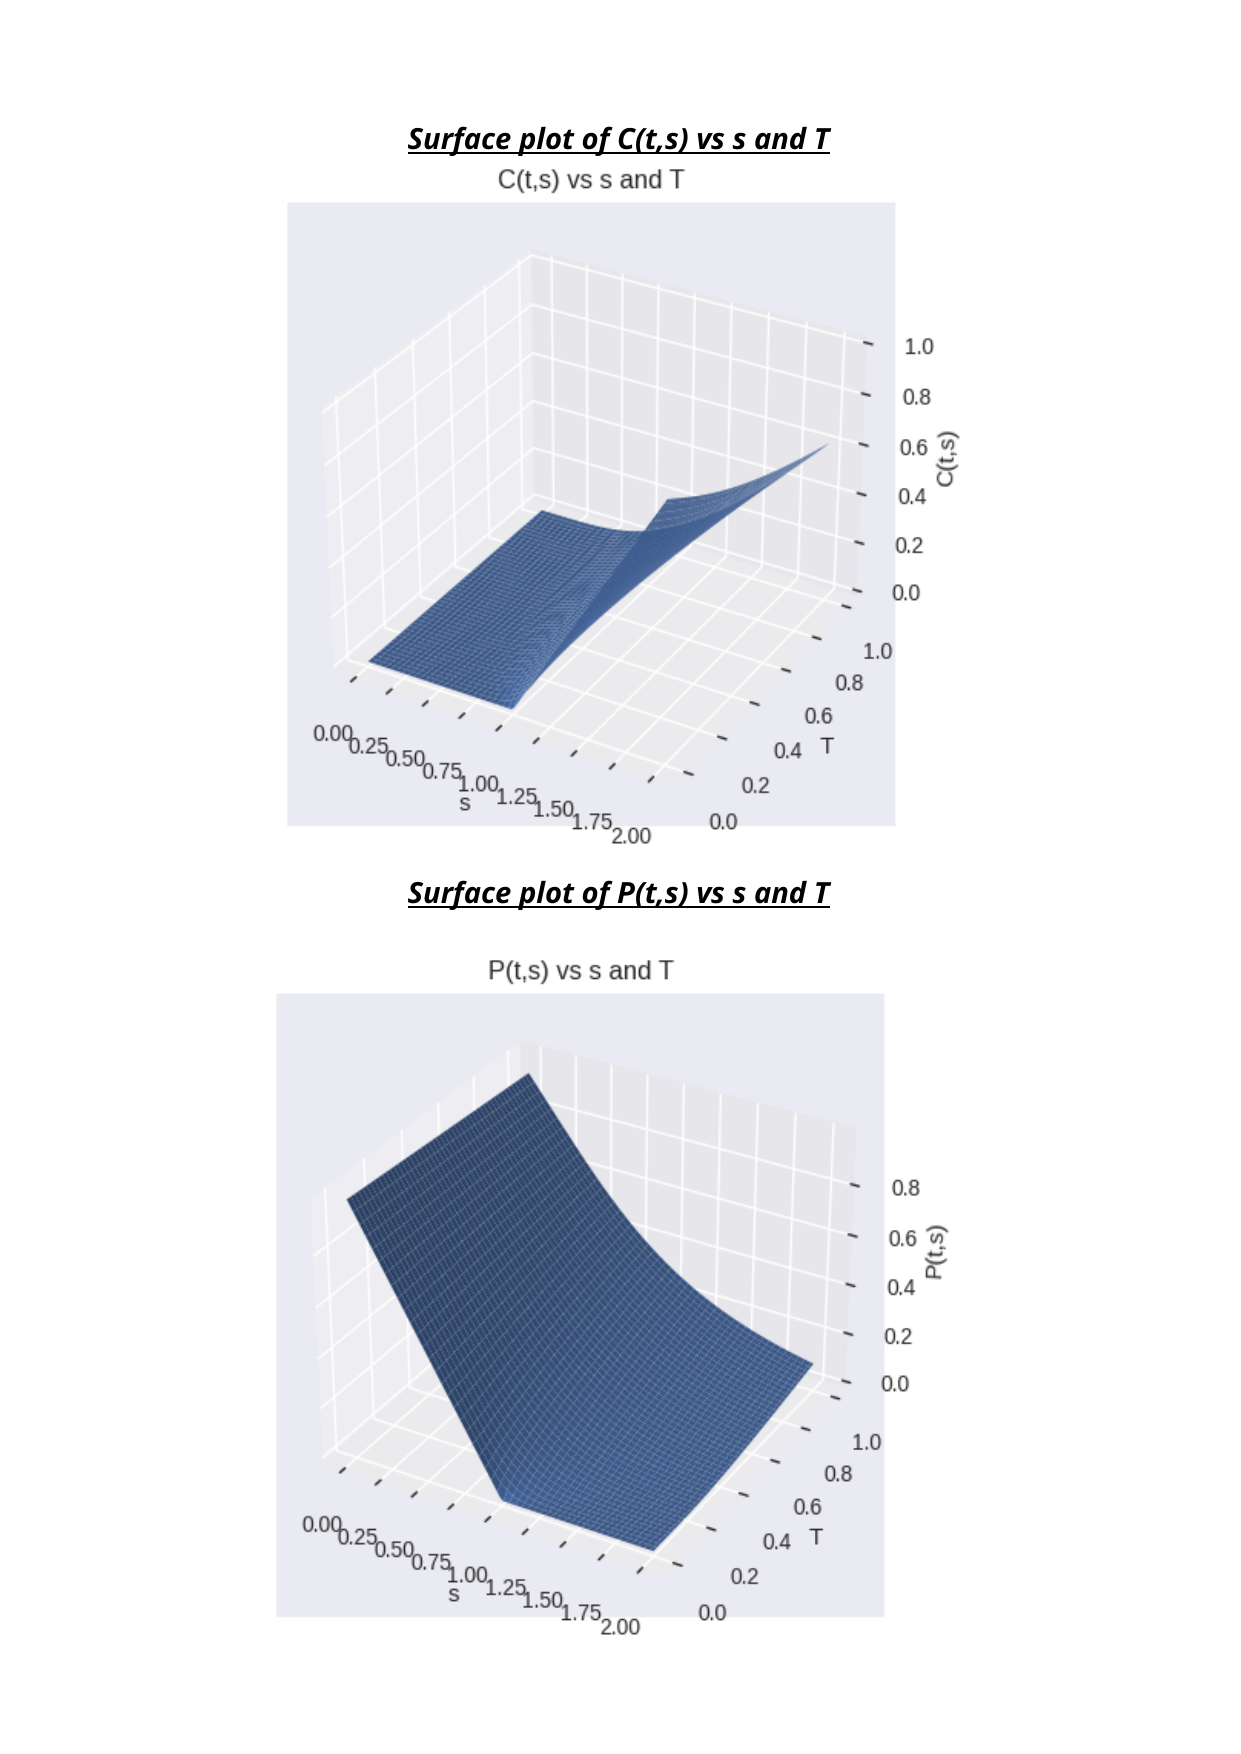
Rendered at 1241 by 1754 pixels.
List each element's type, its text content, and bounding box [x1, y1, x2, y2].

text Surface plot of C(t,s) vs s and T [118, 118, 1122, 158]
picture [263, 157, 977, 858]
text Surface plot of P(t,s) vs s and T [118, 872, 1122, 912]
picture [252, 949, 966, 1649]
